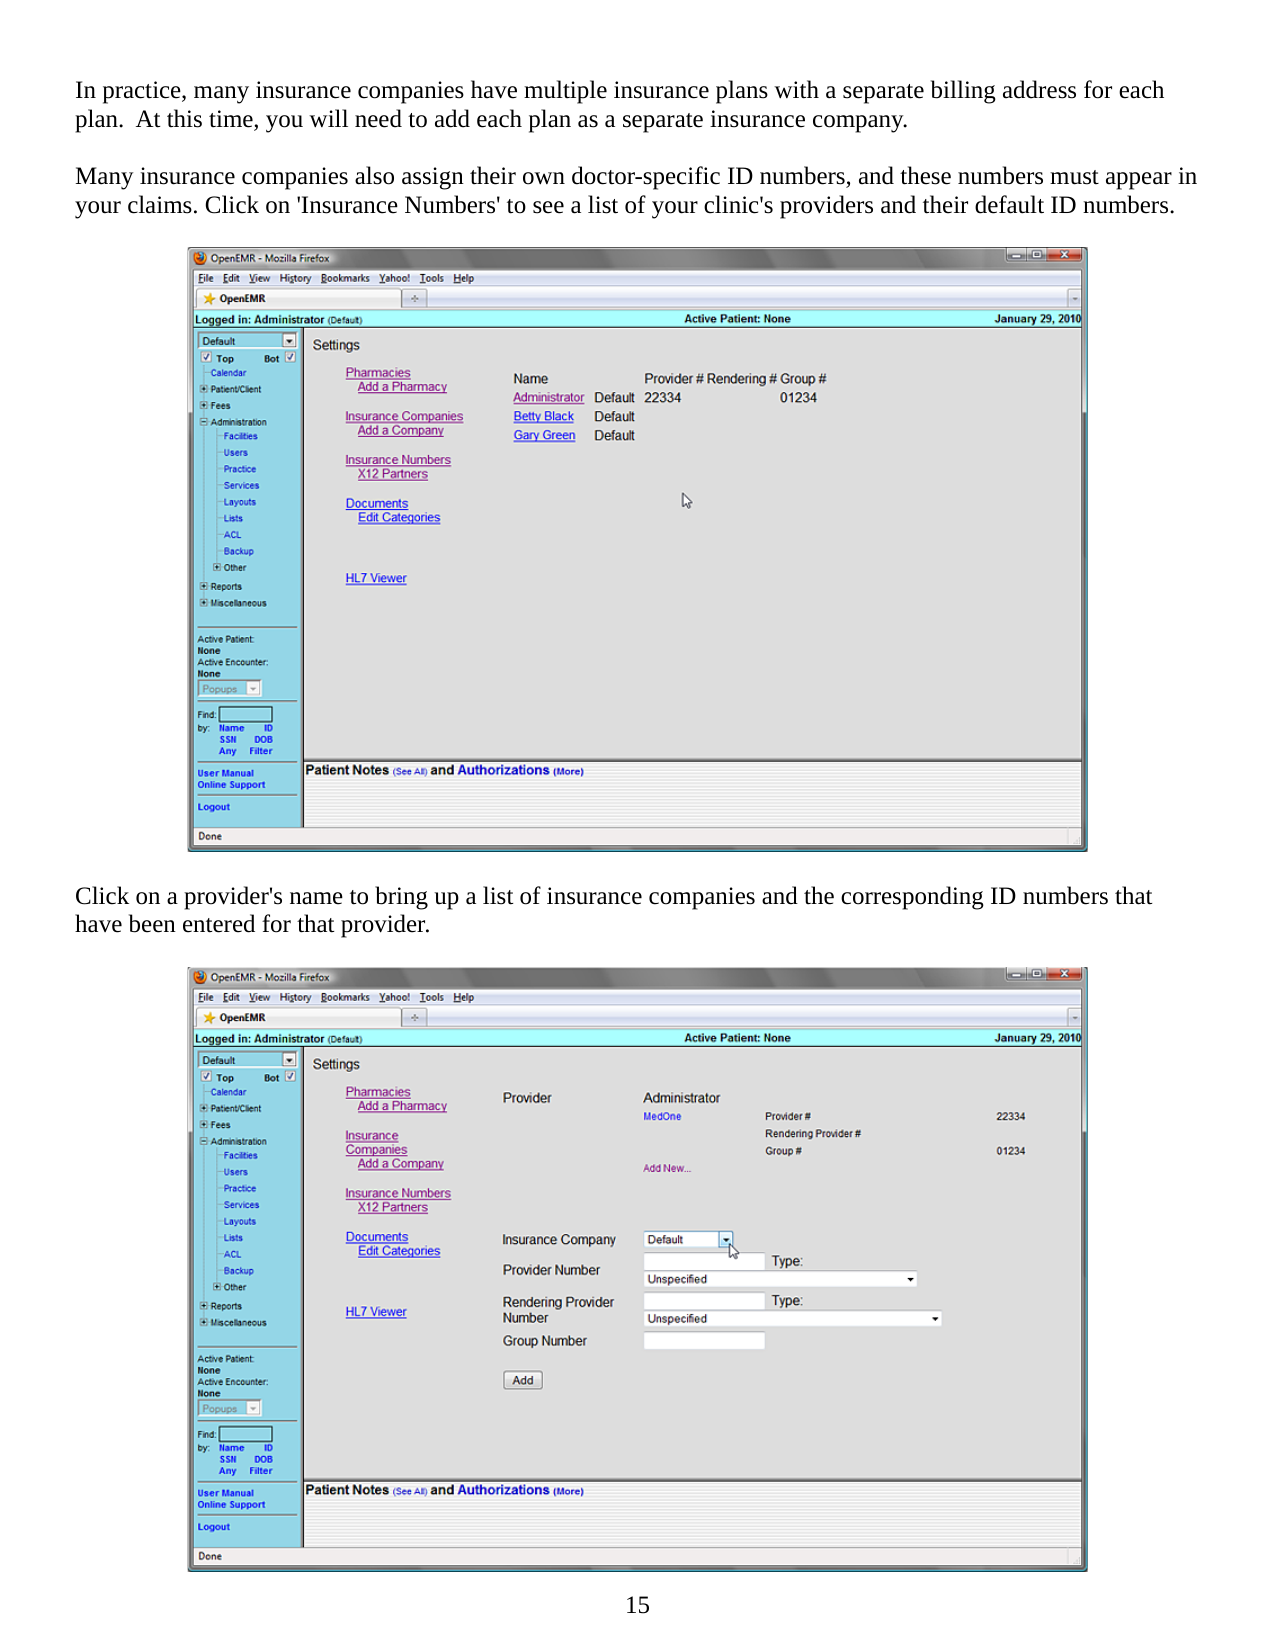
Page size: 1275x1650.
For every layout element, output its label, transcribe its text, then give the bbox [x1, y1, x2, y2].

text In practice, many insurance companies have multiple insurance plans with a separate billing address for each plan. At this time, you will need to add each plan as a separate insurance company. [75, 75, 1200, 132]
picture [187, 967, 1088, 1572]
picture [187, 247, 1088, 852]
text Click on a provider's name to bring up a list of insurance companies and the corresponding ID numbers that have been entered for that provider. [75, 881, 1200, 938]
text Many insurance companies also assign their own doctor-specific ID numbers, and these numbers must appear in your claims. Click on 'Insurance Numbers' to see a list of your clinic's providers and their default ID numbers. [75, 161, 1200, 219]
